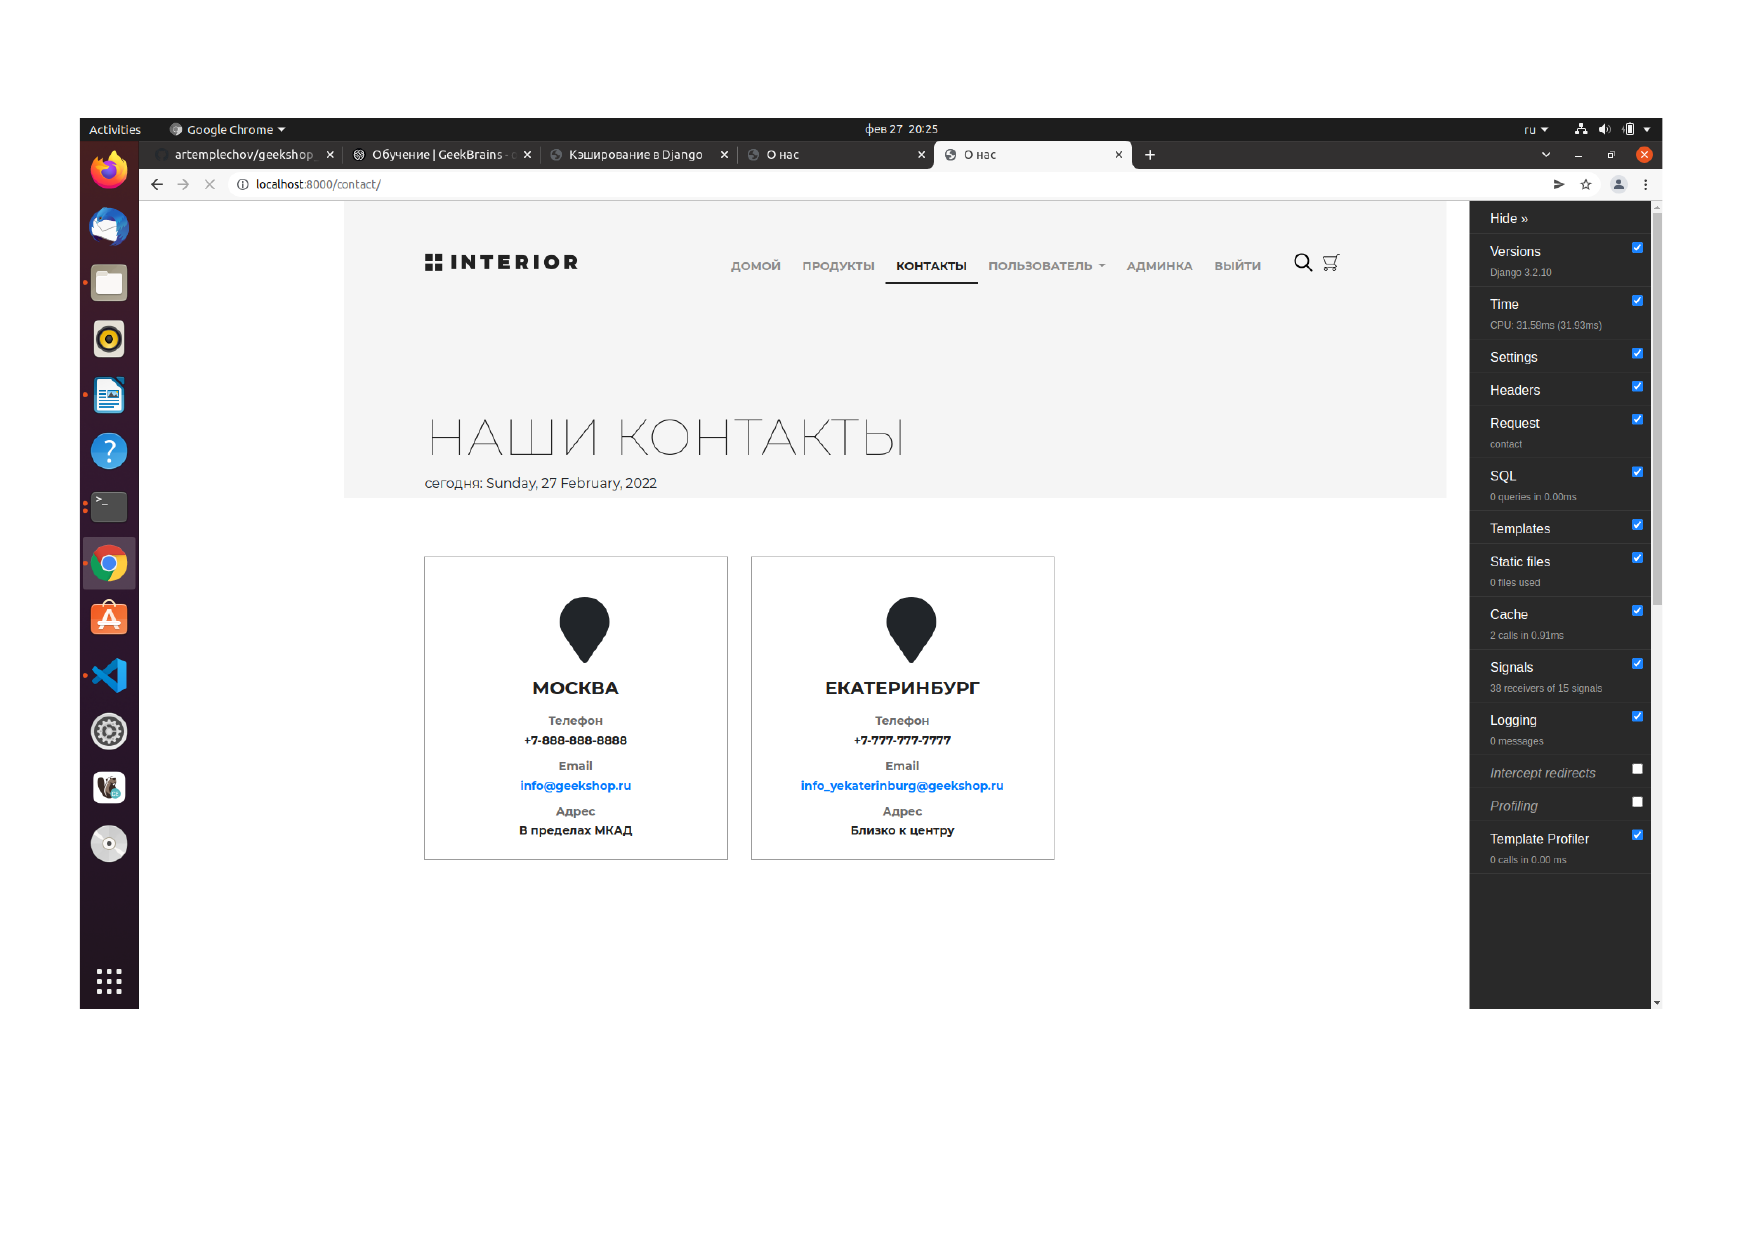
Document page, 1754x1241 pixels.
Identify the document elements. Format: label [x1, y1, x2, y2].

picture [79, 118, 1663, 1009]
